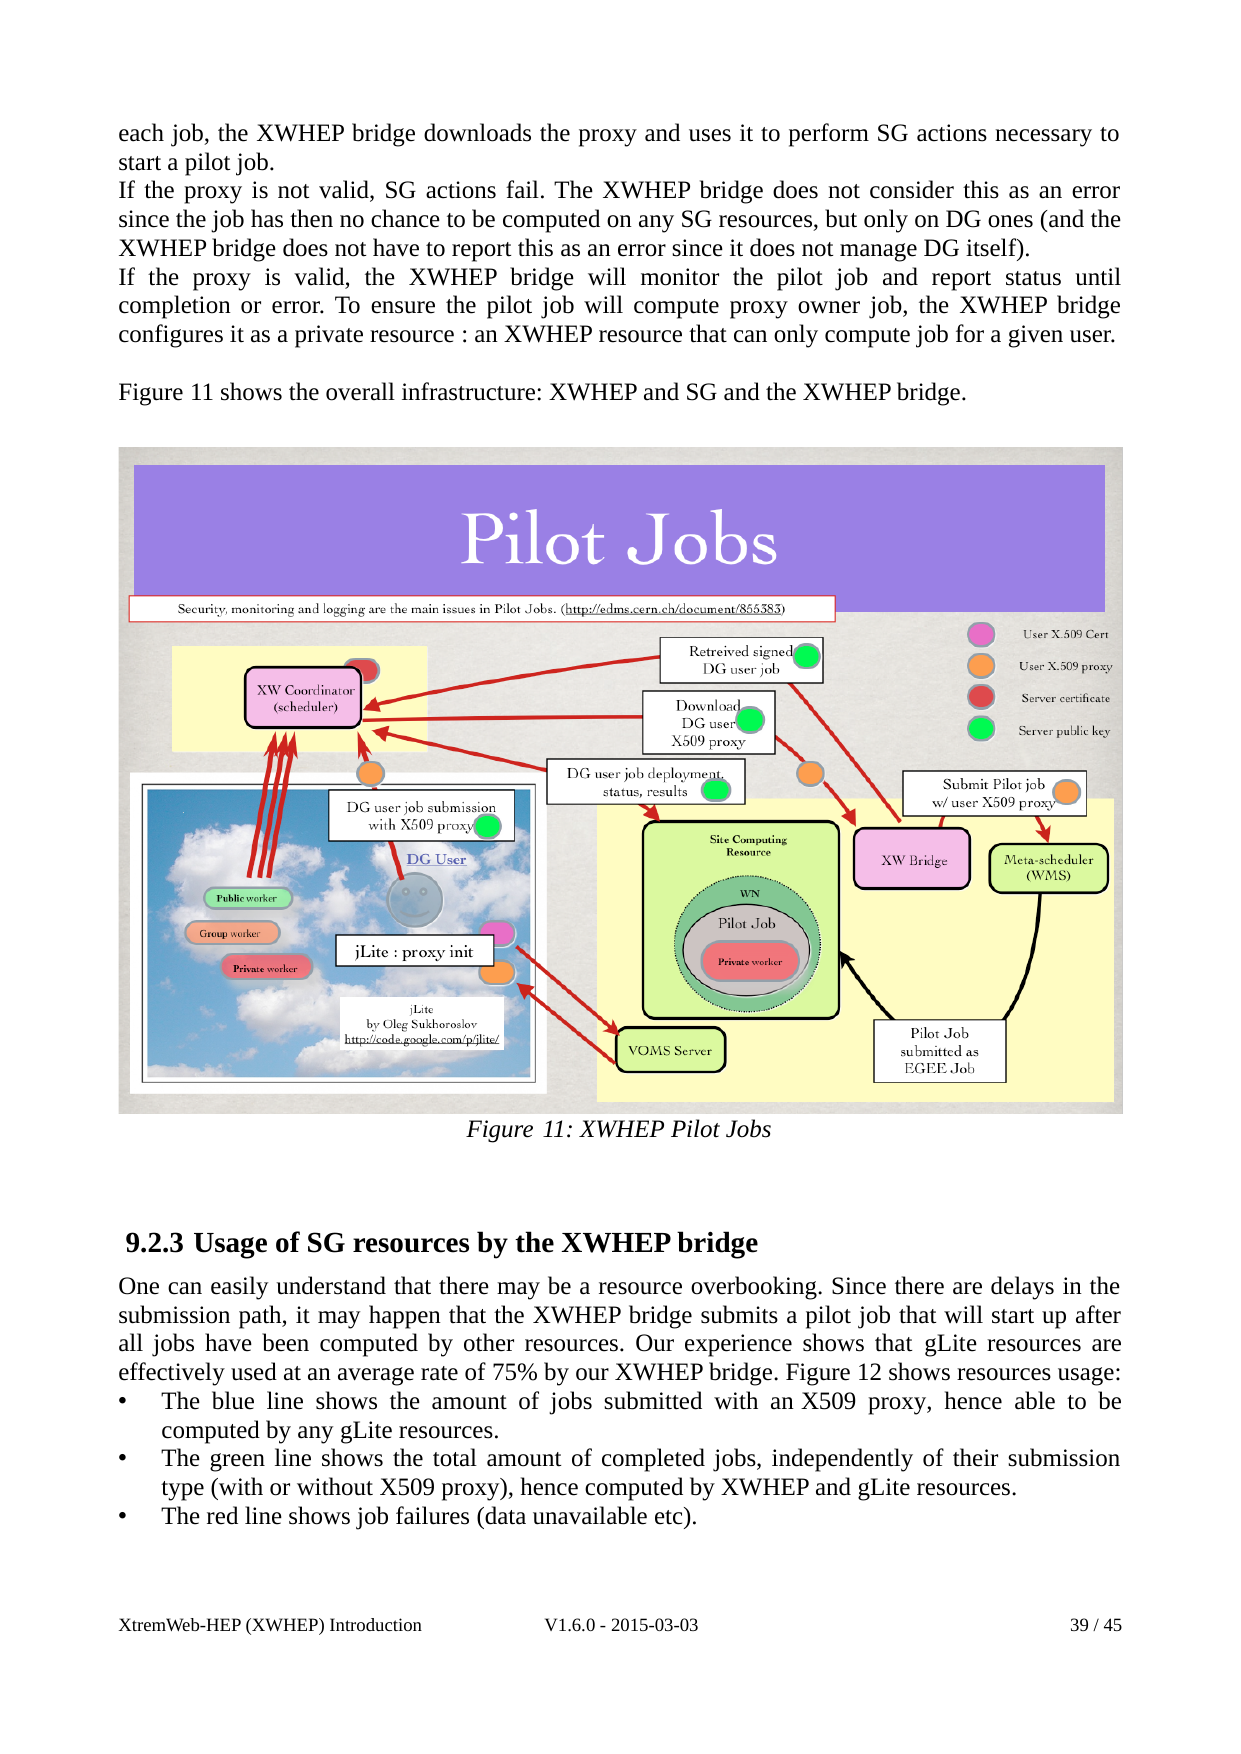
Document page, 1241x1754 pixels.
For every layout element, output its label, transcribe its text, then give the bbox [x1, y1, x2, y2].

text One can easily understand that there may be a resource overbooking. Since there are delays in the submission path, it may happen that the XWHEP bridge submits a pilot job that will start up after all jobs have been computed by other resources. Our experience shows that gLite resources are effectively used at an average rate of 75% by our XWHEP bridge. Figure 12 shows resources usage: [118, 1271, 1122, 1386]
text Figure 11 shows the overall infrastructure: XWHEP and SG and the XWHEP bridge. [118, 377, 1122, 406]
text If the proxy is not valid, SG actions fail. The XWHEP bridge does not consider this as an error since the job has then no chance to be computed on any SG resources, but only on DG ones (and the XWHEP bridge does not have to report this as an error since it does not manage DG itself). [118, 176, 1122, 262]
list The red line shows job failures (data unavailable etc). [118, 1501, 1122, 1530]
subtitle Usage of SG resources by the XWHEP bridge [118, 1225, 1122, 1258]
picture [118, 447, 1123, 1114]
text If the proxy is valid, the XWHEP bridge will monitor the pilot job and report status until completion or error. To ensure the pilot job will compute proxy owner job, the XWHEP bridge configures it as a private resource : an XWHEP resource that can only compute job for a given user. [118, 262, 1122, 348]
text Figure 11: XWHEP Pilot Jobs [118, 1114, 1122, 1142]
text each job, the XWHEP bridge downloads the proxy and uses it to perform SG actions necessary to start a pilot job. [118, 118, 1122, 176]
list The green line shows the total amount of completed jobs, independently of their submission type (with or without X509 proxy), hence computed by XWHEP and gLite resources. [118, 1443, 1122, 1501]
list The blue line shows the amount of jobs submitted with an X509 proxy, hence able to be computed by any gLite resources. [118, 1386, 1122, 1443]
